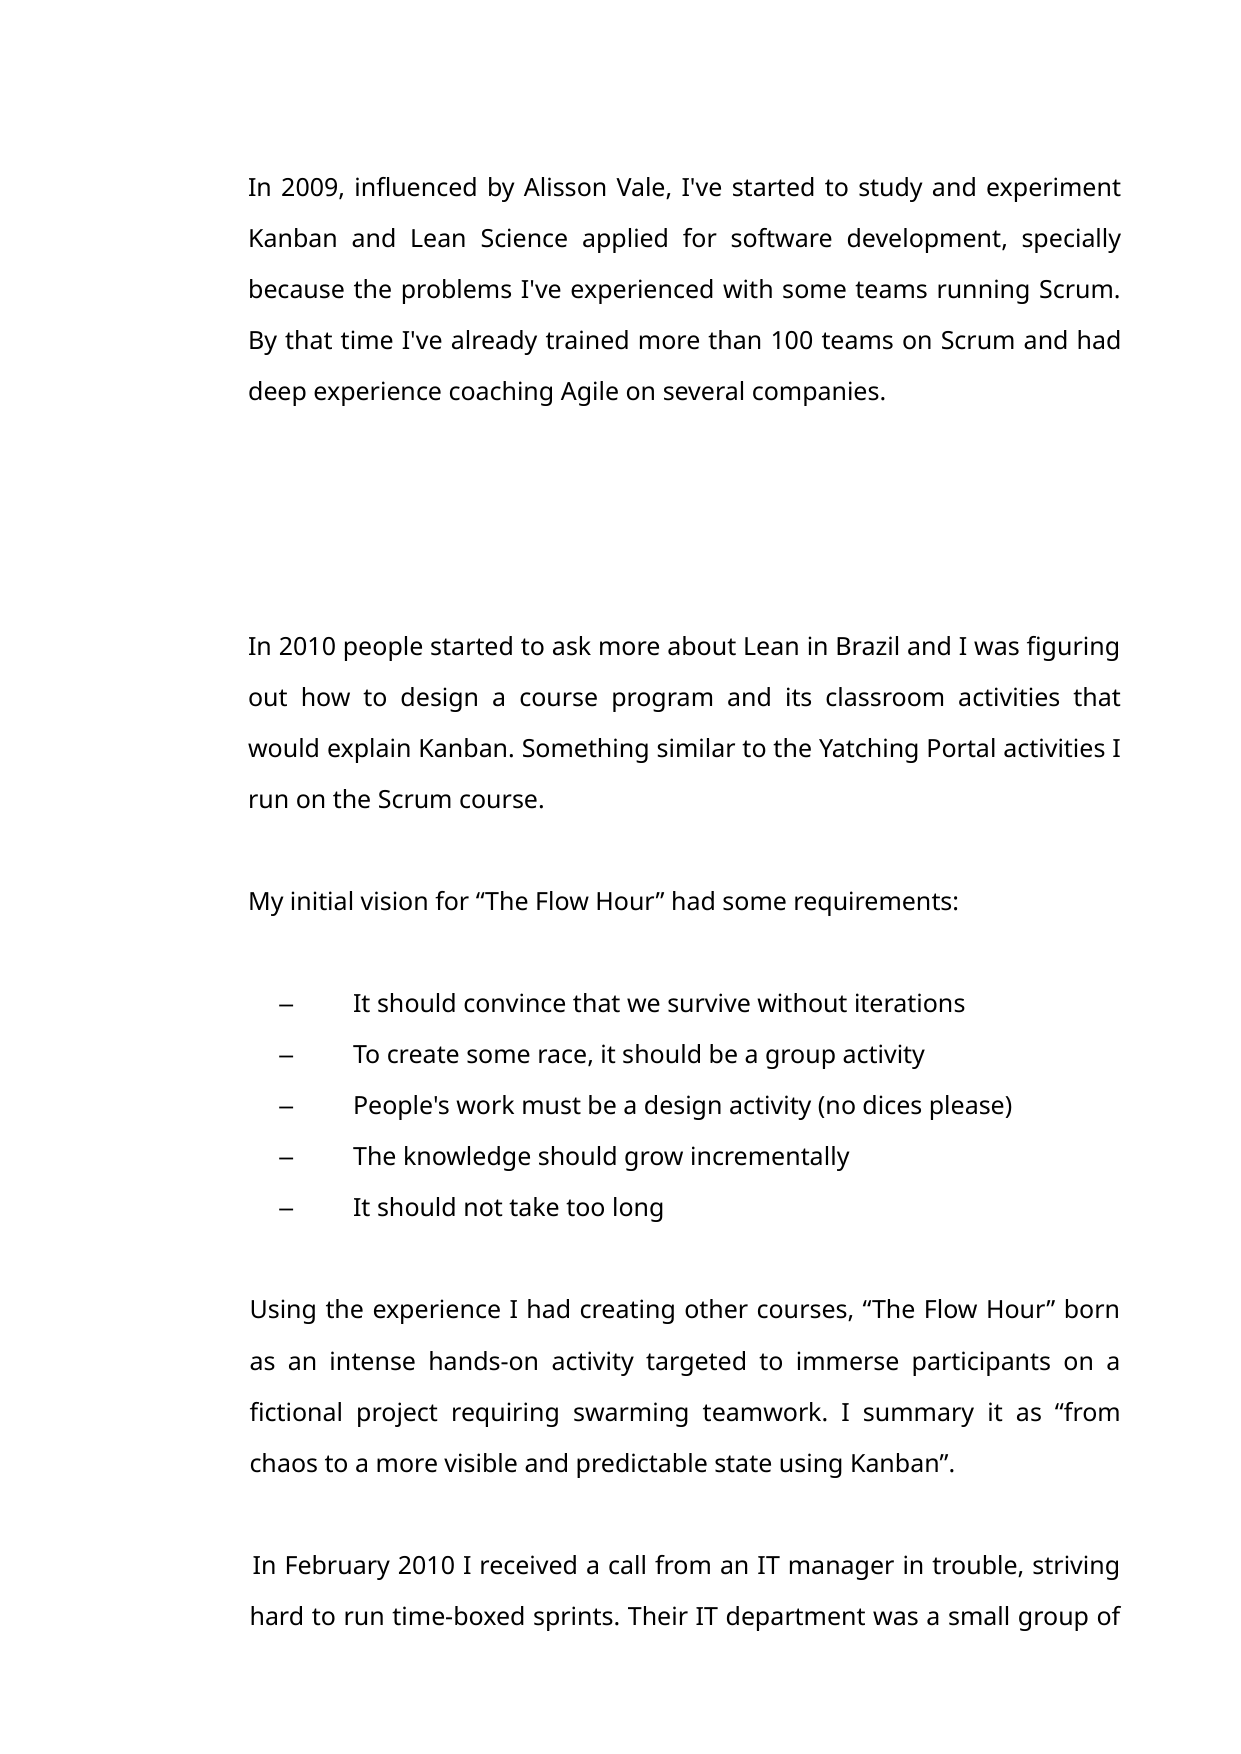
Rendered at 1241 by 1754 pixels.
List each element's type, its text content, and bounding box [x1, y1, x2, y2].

list Using the experience I had creating other courses, “The Flow Hour” born as an intense hands-on activity targeted to immerse participants on a fictional project requiring swarming teamwork. I summary it as “from chaos to a more visible and predictable state using Kanban”. [249, 1292, 1122, 1479]
list People's work must be a design activity (no dices please) [279, 1088, 1122, 1122]
list It should convince that we survive without iterations [279, 986, 1122, 1020]
list The knowledge should grow incrementally [279, 1139, 1122, 1173]
text In February 2010 I received a call from an IT manager in trouble, striving hard to run time-boxed sprints. Their IT department was a small group of [249, 1547, 1122, 1632]
list It should not take too long [279, 1190, 1122, 1224]
text In 2009, influenced by Alisson Vale, I've started to study and experiment Kanban and Lean Science applied for software development, specially because the problems I've experienced with some teams running Scrum. By that time I've already trained more than 100 teams on Scrum and had deep experience coaching Agile on several companies. [248, 169, 1122, 407]
list To create some race, it should be a group activity [279, 1037, 1122, 1071]
text In 2010 people started to ask more about Lean in Brazil and I was figuring out how to design a course program and its classroom activities that would explain Kanban. Something similar to the Yatching Portal activities I run on the Scrum course. [248, 628, 1122, 816]
text My initial vision for “The Flow Hour” had some requirements: [248, 884, 1122, 918]
